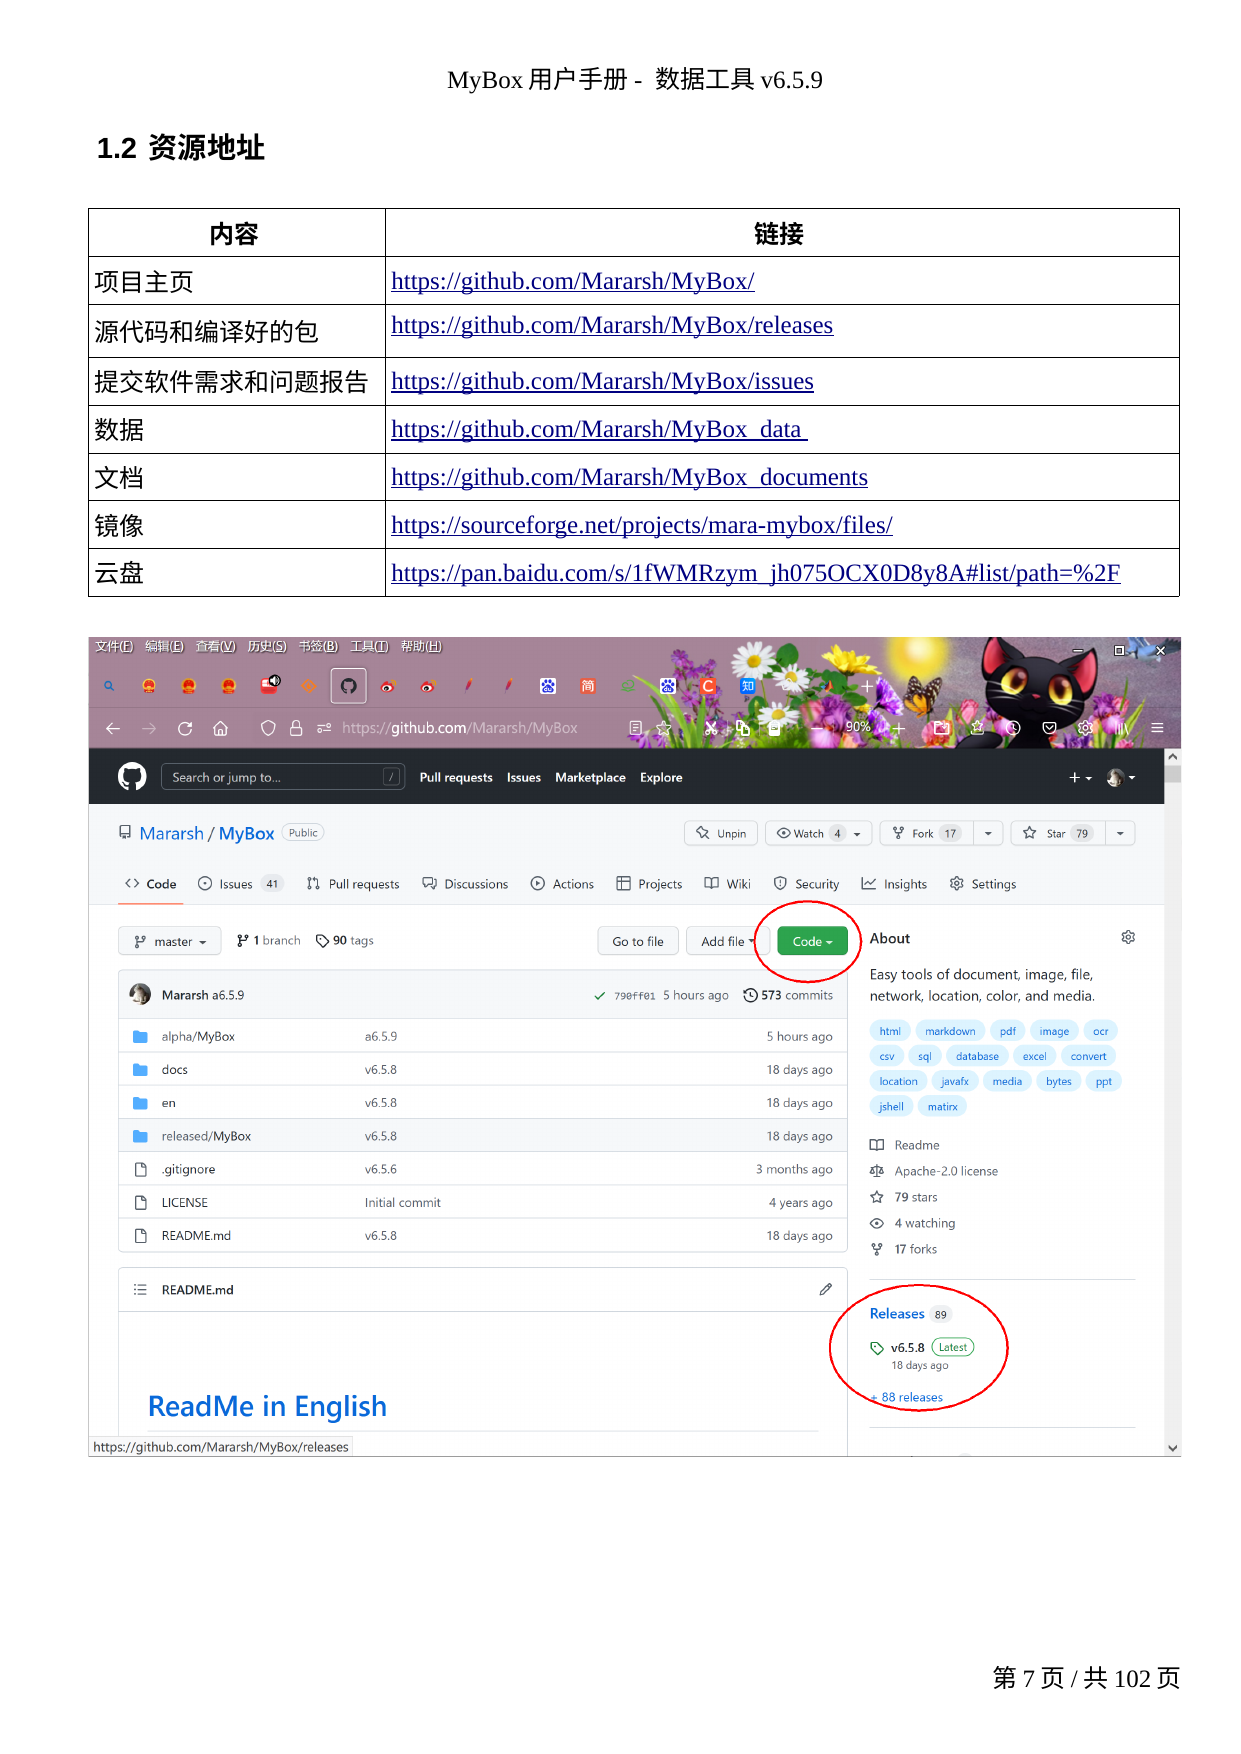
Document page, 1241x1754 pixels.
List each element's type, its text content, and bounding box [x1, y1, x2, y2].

table_cell https://github.com/Mararsh/MyBox_documents [386, 454, 1179, 500]
subtitle 资源地址 [88, 125, 1181, 167]
table_cell https://github.com/Mararsh/MyBox_data [386, 406, 1179, 452]
table_cell 项目主页 [89, 257, 385, 304]
table_cell 镜像 [89, 501, 385, 548]
table_cell https://github.com/Mararsh/MyBox/releases [386, 305, 1179, 357]
table_cell https://github.com/Mararsh/MyBox/ [386, 257, 1179, 304]
picture [88, 637, 1182, 1457]
table_cell https://sourceforge.net/projects/mara-mybox/files/ [386, 501, 1179, 548]
table_cell 云盘 [89, 549, 385, 596]
table_cell 文档 [89, 454, 385, 500]
table_cell 提交软件需求和问题报告 [89, 358, 385, 404]
table_cell https://github.com/Mararsh/MyBox/issues [386, 358, 1179, 404]
table_header 链接 [386, 209, 1179, 256]
table_cell 数据 [89, 406, 385, 452]
table_cell https://pan.baidu.com/s/1fWMRzym_jh075OCX0D8y8A#list/path=%2F [386, 549, 1179, 596]
table_header 内容 [89, 209, 385, 256]
table_cell 源代码和编译好的包 [89, 305, 385, 357]
